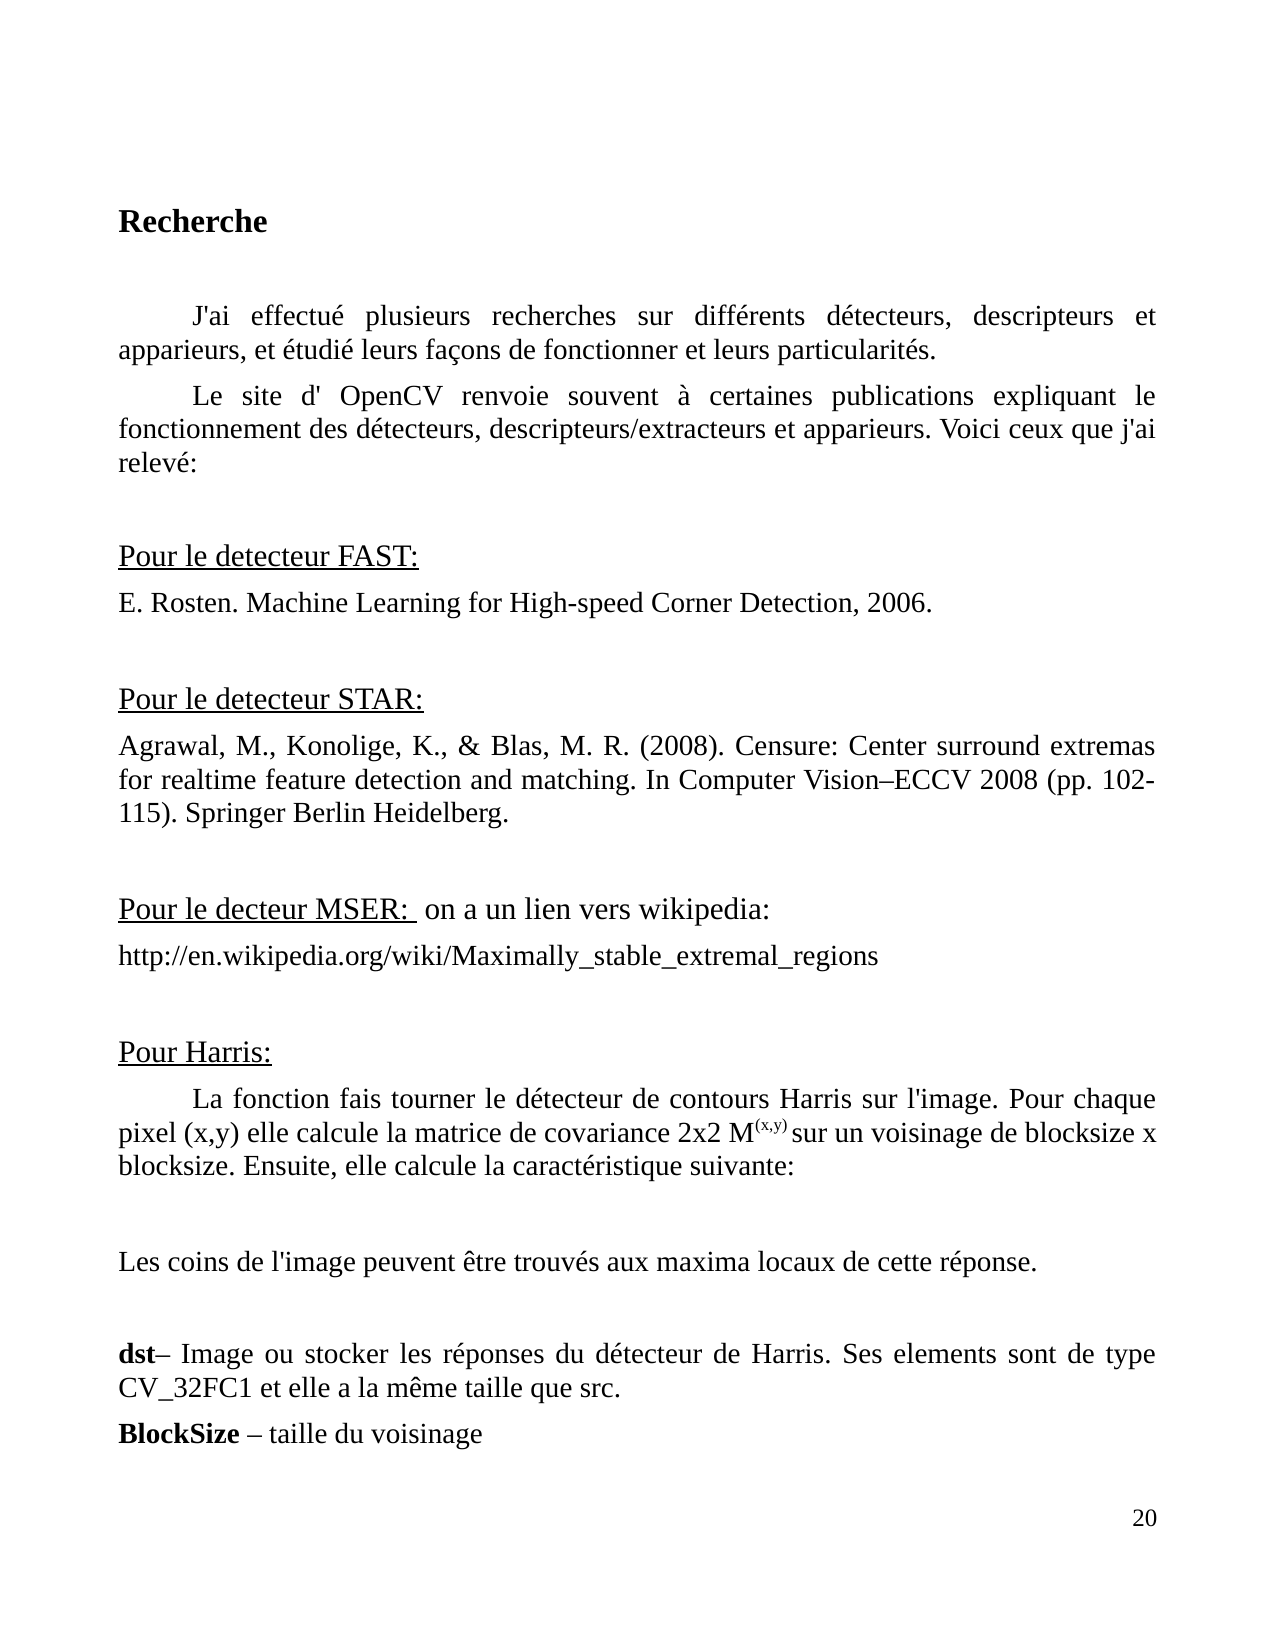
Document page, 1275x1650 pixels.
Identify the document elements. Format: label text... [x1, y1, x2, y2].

text E. Rosten. Machine Learning for High-speed Corner Detection, 2006. [118, 585, 1157, 619]
text http://en.wikipedia.org/wiki/Maximally_stable_extremal_regions [118, 938, 1157, 972]
text Les coins de l'image peuvent être trouvés aux maxima locaux de cette réponse. [118, 1244, 1157, 1278]
text Pour le decteur MSER: on a un lien vers wikipedia: [118, 890, 1157, 926]
text dst– Image ou stocker les réponses du détecteur de Harris. Ses elements sont de type CV_32FC1 et elle a la même taille que src. [118, 1336, 1157, 1403]
text Pour le detecteur FAST: [118, 537, 1157, 573]
subtitle Recherche [118, 201, 1157, 240]
text J'ai effectué plusieurs recherches sur différents détecteurs, descripteurs et apparieurs, et étudié leurs façons de fonctionner et leurs particularités. [118, 298, 1157, 365]
text BlockSize – taille du voisinage [118, 1416, 1157, 1449]
text Agrawal, M., Konolige, K., & Blas, M. R. (2008). Censure: Center surround extremas for realtime feature detection and matching. In Computer Vision–ECCV 2008 (pp. 102-115). Springer Berlin Heidelberg. [118, 728, 1157, 829]
text Pour le detecteur STAR: [118, 680, 1157, 716]
text Pour Harris: [118, 1033, 1157, 1069]
text Le site d' OpenCV renvoie souvent à certaines publications expliquant le fonctionnement des détecteurs, descripteurs/extracteurs et apparieurs. Voici ceux que j'ai relevé: [118, 378, 1157, 478]
text La fonction fais tourner le détecteur de contours Harris sur l'image. Pour chaque pixel (x,y) elle calcule la matrice de covariance 2x2 M(x,y) sur un voisinage de blocksize x blocksize. Ensuite, elle calcule la caractéristique suivante: [118, 1081, 1157, 1182]
